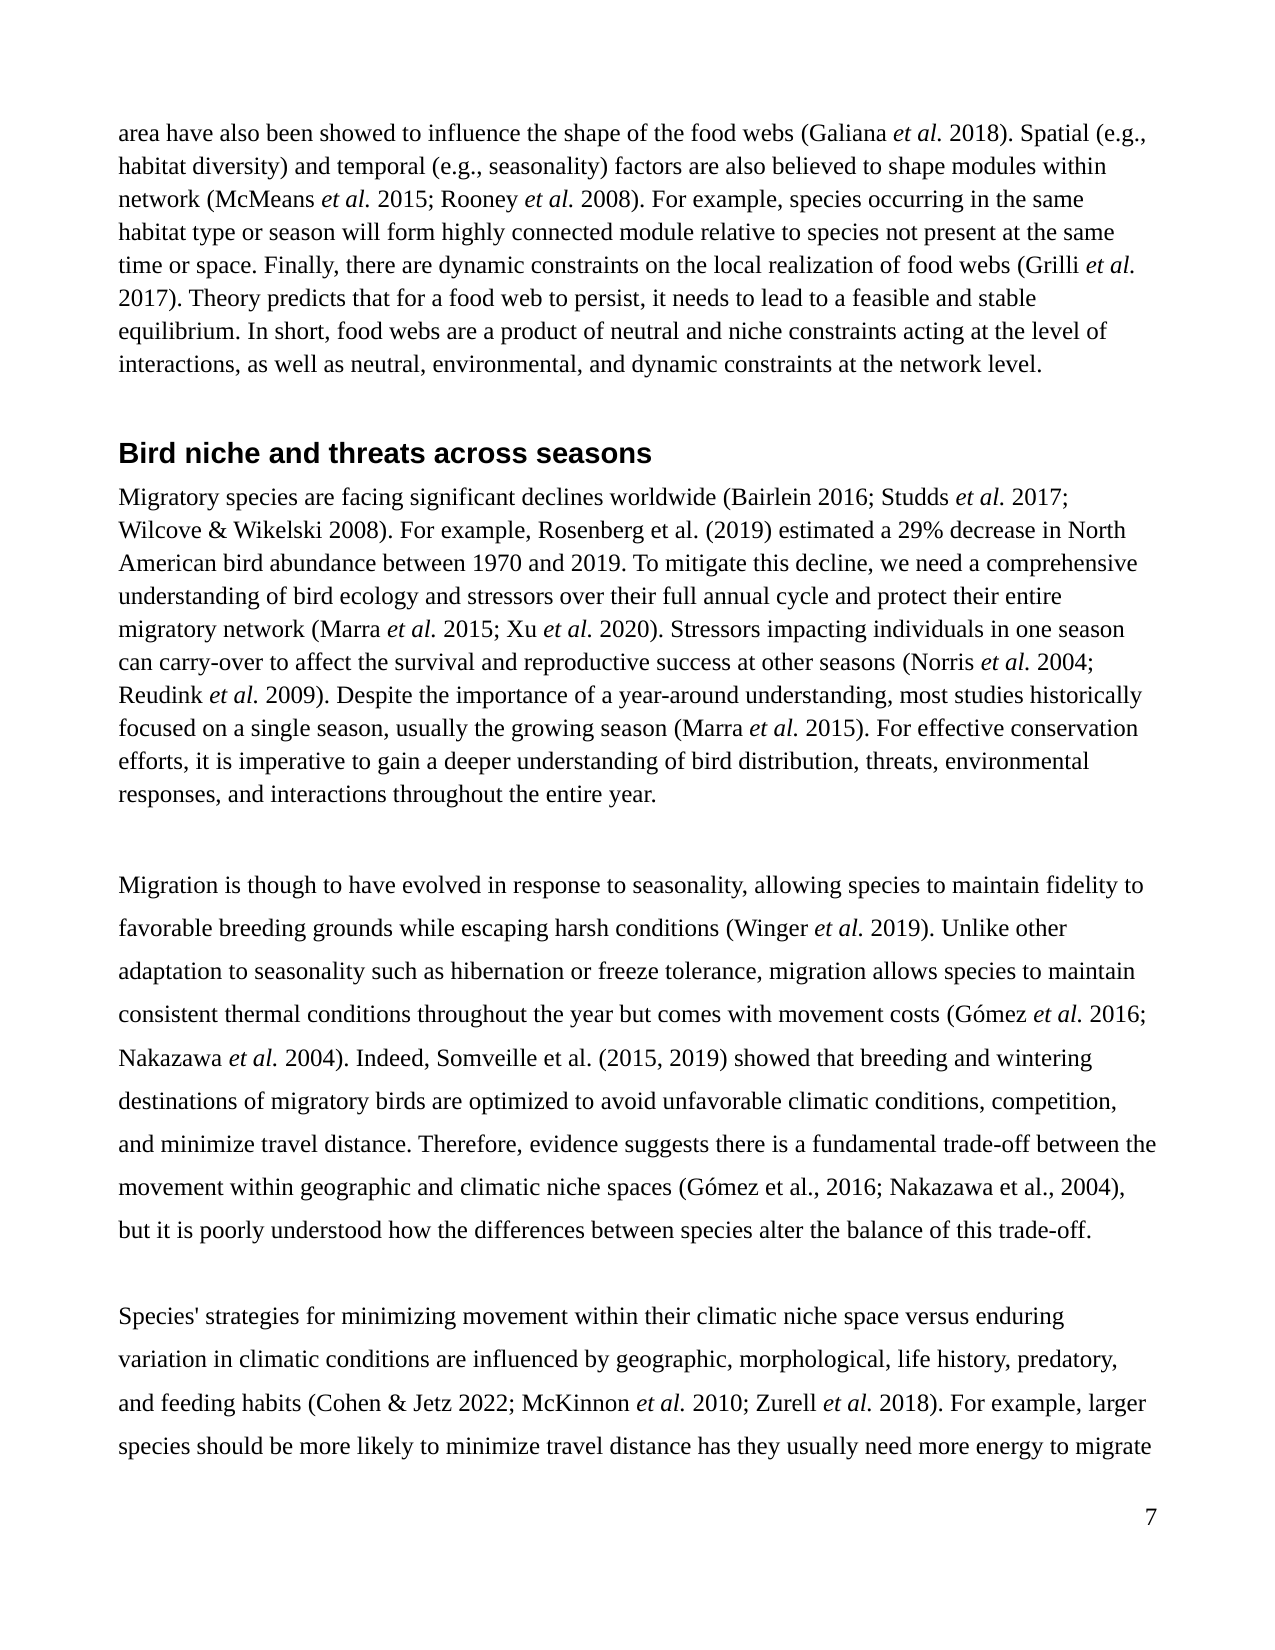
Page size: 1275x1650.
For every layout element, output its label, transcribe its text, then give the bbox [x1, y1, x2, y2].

text Migratory species are facing significant declines worldwide (Bairlein 2016; Studds et al. 2017; Wilcove & Wikelski 2008). For example, Rosenberg et al. (2019) estimated a 29% decrease in North American bird abundance between 1970 and 2019. To mitigate this decline, we need a comprehensive understanding of bird ecology and stressors over their full annual cycle and protect their entire migratory network (Marra et al. 2015; Xu et al. 2020). Stressors impacting individuals in one season can carry-over to affect the survival and reproductive success at other seasons (Norris et al. 2004; Reudink et al. 2009). Despite the importance of a year-around understanding, most studies historically focused on a single season, usually the growing season (Marra et al. 2015). For effective conservation efforts, it is imperative to gain a deeper understanding of bird distribution, threats, environmental responses, and interactions throughout the entire year. [118, 482, 1157, 808]
subtitle Bird niche and threats across seasons [118, 436, 1157, 470]
text Species' strategies for minimizing movement within their climatic niche space versus enduring variation in climatic conditions are influenced by geographic, morphological, life history, predatory, and feeding habits (Cohen & Jetz 2022; McKinnon et al. 2010; Zurell et al. 2018). For example, larger species should be more likely to minimize travel distance has they usually need more energy to migrate [118, 1301, 1157, 1459]
text area have also been showed to influence the shape of the food webs (Galiana et al. 2018). Spatial (e.g., habitat diversity) and temporal (e.g., seasonality) factors are also believed to shape modules within network (McMeans et al. 2015; Rooney et al. 2008). For example, species occurring in the same habitat type or season will form highly connected module relative to species not present at the same time or space. Finally, there are dynamic constraints on the local realization of food webs (Grilli et al. 2017). Theory predicts that for a food web to persist, it needs to lead to a feasible and stable equilibrium. In short, food webs are a product of neutral and niche constraints acting at the level of interactions, as well as neutral, environmental, and dynamic constraints at the network level. [118, 118, 1157, 378]
text Migration is though to have evolved in response to seasonality, allowing species to maintain fidelity to favorable breeding grounds while escaping harsh conditions (Winger et al. 2019). Unlike other adaptation to seasonality such as hibernation or freeze tolerance, migration allows species to maintain consistent thermal conditions throughout the year but comes with movement costs (Gómez et al. 2016; Nakazawa et al. 2004). Indeed, Somveille et al. (2015, 2019) showed that breeding and wintering destinations of migratory birds are optimized to avoid unfavorable climatic conditions, competition, and minimize travel distance. Therefore, evidence suggests there is a fundamental trade-off between the movement within geographic and climatic niche spaces (Gómez et al., 2016; Nakazawa et al., 2004), but it is poorly understood how the differences between species alter the balance of this trade-off. [118, 870, 1157, 1244]
